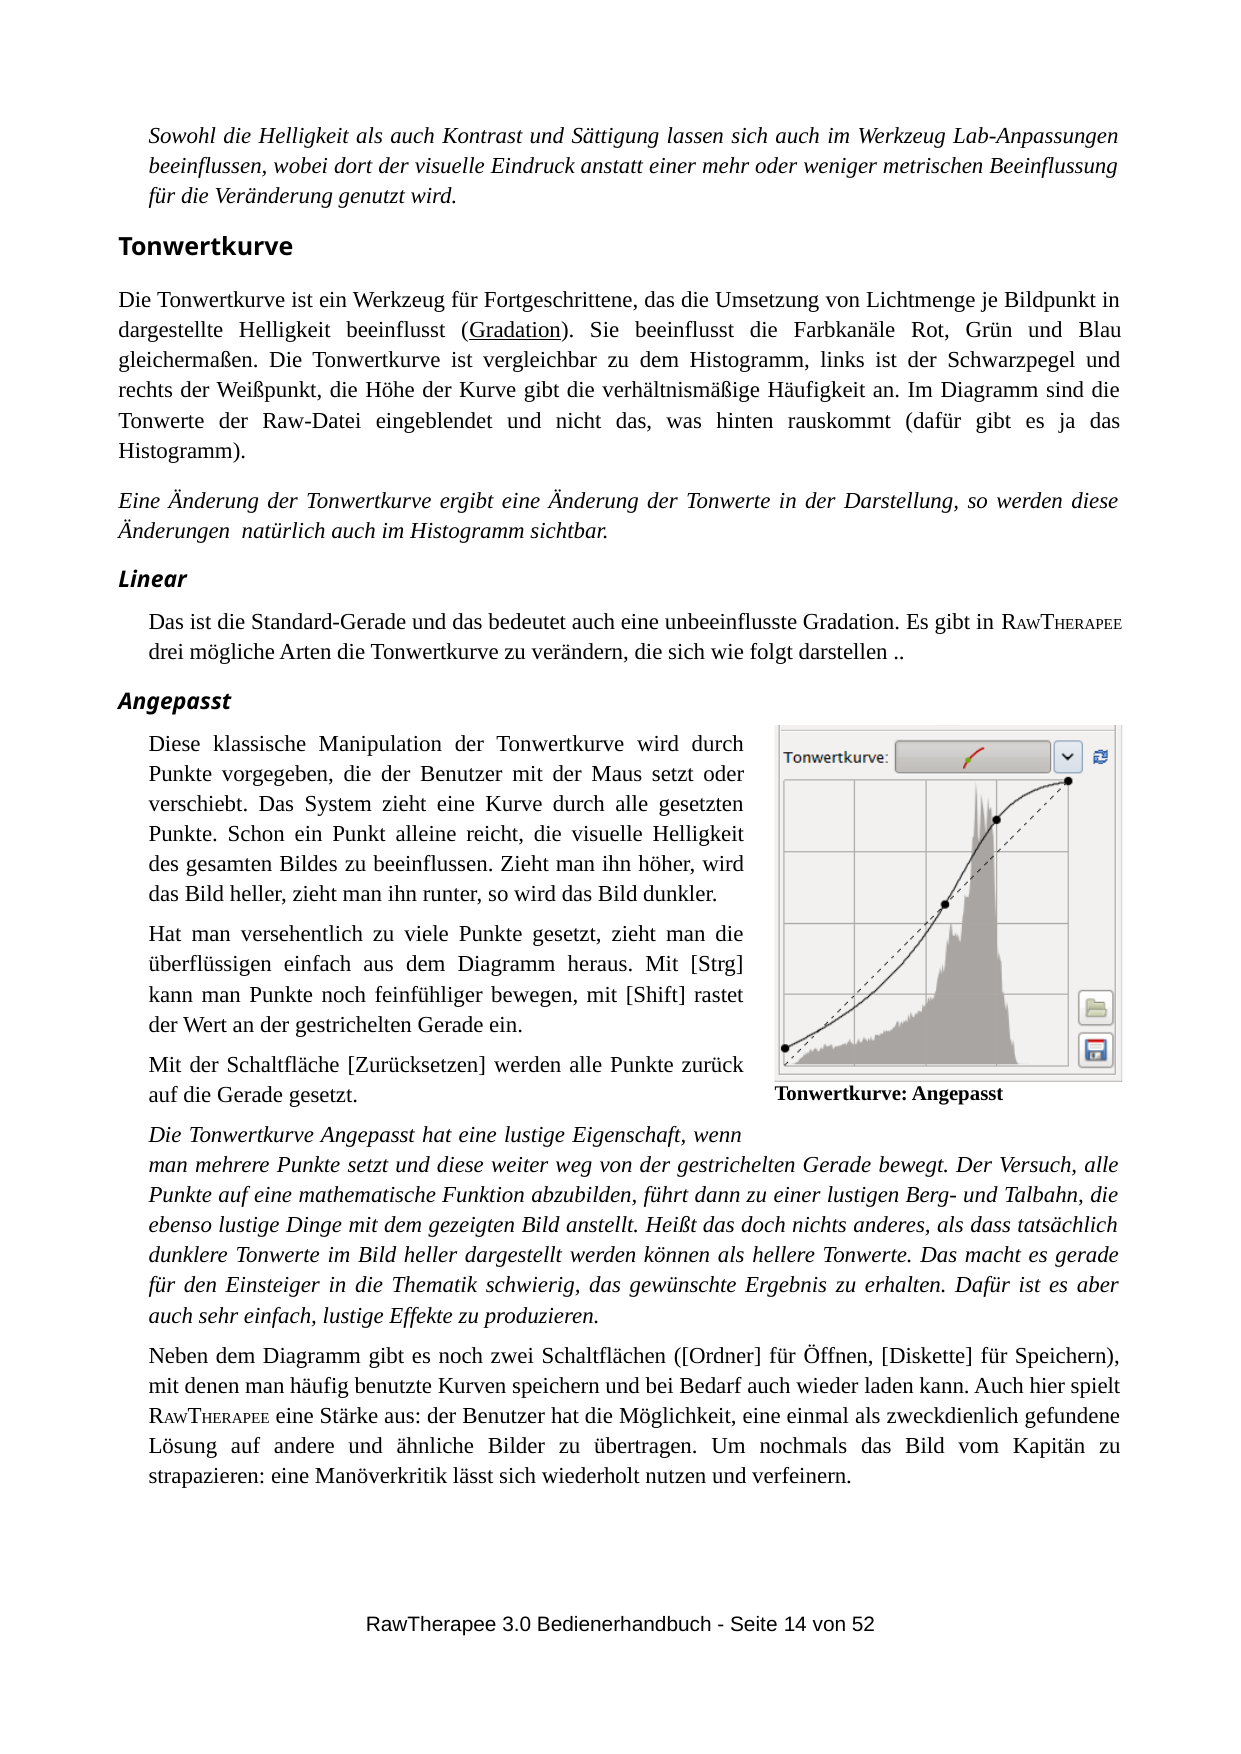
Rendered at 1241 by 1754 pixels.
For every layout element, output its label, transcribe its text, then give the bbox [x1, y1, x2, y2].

subtitle Angepasst [118, 685, 1122, 716]
text Die Tonwertkurve ist ein Werkzeug für Fortgeschrittene, das die Umsetzung von Lichtmenge je Bildpunkt in dargestellte Helligkeit beeinflusst (Gradation). Sie beeinflusst die Farbkanäle Rot, Grün und Blau gleichermaßen. Die Tonwertkurve ist vergleichbar zu dem Histogramm, links ist der Schwarzpegel und rechts der Weißpunkt, die Höhe der Kurve gibt die verhältnismäßige Häufigkeit an. Im Diagramm sind die Tonwerte der Raw-Datei eingeblendet und nicht das, was hinten rauskommt (dafür gibt es ja das Histogramm). [118, 282, 1122, 463]
text Mit der Schaltfläche [Zurücksetzen] werden alle Punkte zurück auf die Gerade gesetzt. [148, 1047, 1122, 1107]
picture [774, 725, 1123, 1082]
text Eine Änderung der Tonwertkurve ergibt eine Änderung der Tonwerte in der Darstellung, so werden diese Änderungen natürlich auch im Histogramm sichtbar. [118, 483, 1122, 543]
subtitle Tonwertkurve [118, 228, 1122, 262]
text Die Tonwertkurve Angepasst hat eine lustige Eigenschaft, wenn man mehrere Punkte setzt und diese weiter weg von der gestrichelten Gerade bewegt. Der Versuch, alle Punkte auf eine mathematische Funktion abzubilden, führt dann zu einer lustigen Berg- und Talbahn, die ebenso lustige Dinge mit dem gezeigten Bild anstellt. Heißt das doch nichts anderes, als dass tatsächlich dunklere Tonwerte im Bild heller dargestellt werden können als hellere Tonwerte. Das macht es gerade für den Einsteiger in die Thematik schwierig, das gewünschte Ergebnis zu erhalten. Dafür ist es aber auch sehr einfach, lustige Effekte zu produzieren. [148, 1117, 1122, 1328]
subtitle Linear [118, 563, 1122, 594]
text Sowohl die Helligkeit als auch Kontrast und Sättigung lassen sich auch im Werkzeug Lab-Anpassungen beeinflussen, wobei dort der visuelle Eindruck anstatt einer mehr oder weniger metrischen Beeinflussung für die Veränderung genutzt wird. [148, 118, 1122, 208]
text Neben dem Diagramm gibt es noch zwei Schaltflächen ([Ordner] für Öffnen, [Diskette] für Speichern), mit denen man häufig benutzte Kurven speichern und bei Bedarf auch wieder laden kann. Auch hier spielt RawTherapee eine Stärke aus: der Benutzer hat die Möglichkeit, eine einmal als zweckdienlich gefundene Lösung auf andere und ähnliche Bilder zu übertragen. Um nochmals das Bild vom Kapitän zu strapazieren: eine Manöverkritik lässt sich wiederholt nutzen und verfeinern. [148, 1338, 1122, 1488]
text Hat man versehentlich zu viele Punkte gesetzt, zieht man die überflüssigen einfach aus dem Diagramm heraus. Mit [Strg] kann man Punkte noch feinfühliger bewegen, mit [Shift] rastet der Wert an der gestrichelten Gerade ein. [148, 917, 774, 1037]
text Tonwertkurve: Angepasst [774, 1082, 1123, 1105]
text Diese klassische Manipulation der Tonwertkurve wird durch Punkte vorgegeben, die der Benutzer mit der Maus setzt oder verschiebt. Das System zieht eine Kurve durch alle gesetzten Punkte. Schon ein Punkt alleine reicht, die visuelle Helligkeit des gesamten Bildes zu beeinflussen. Zieht man ihn höher, wird das Bild heller, zieht man ihn runter, so wird das Bild dunkler. [148, 726, 774, 907]
text Das ist die Standard-Gerade und das bedeutet auch eine unbeeinflusste Gradation. Es gibt in RawTherapee drei mögliche Arten die Tonwertkurve zu verändern, die sich wie folgt darstellen .. [148, 604, 1122, 665]
